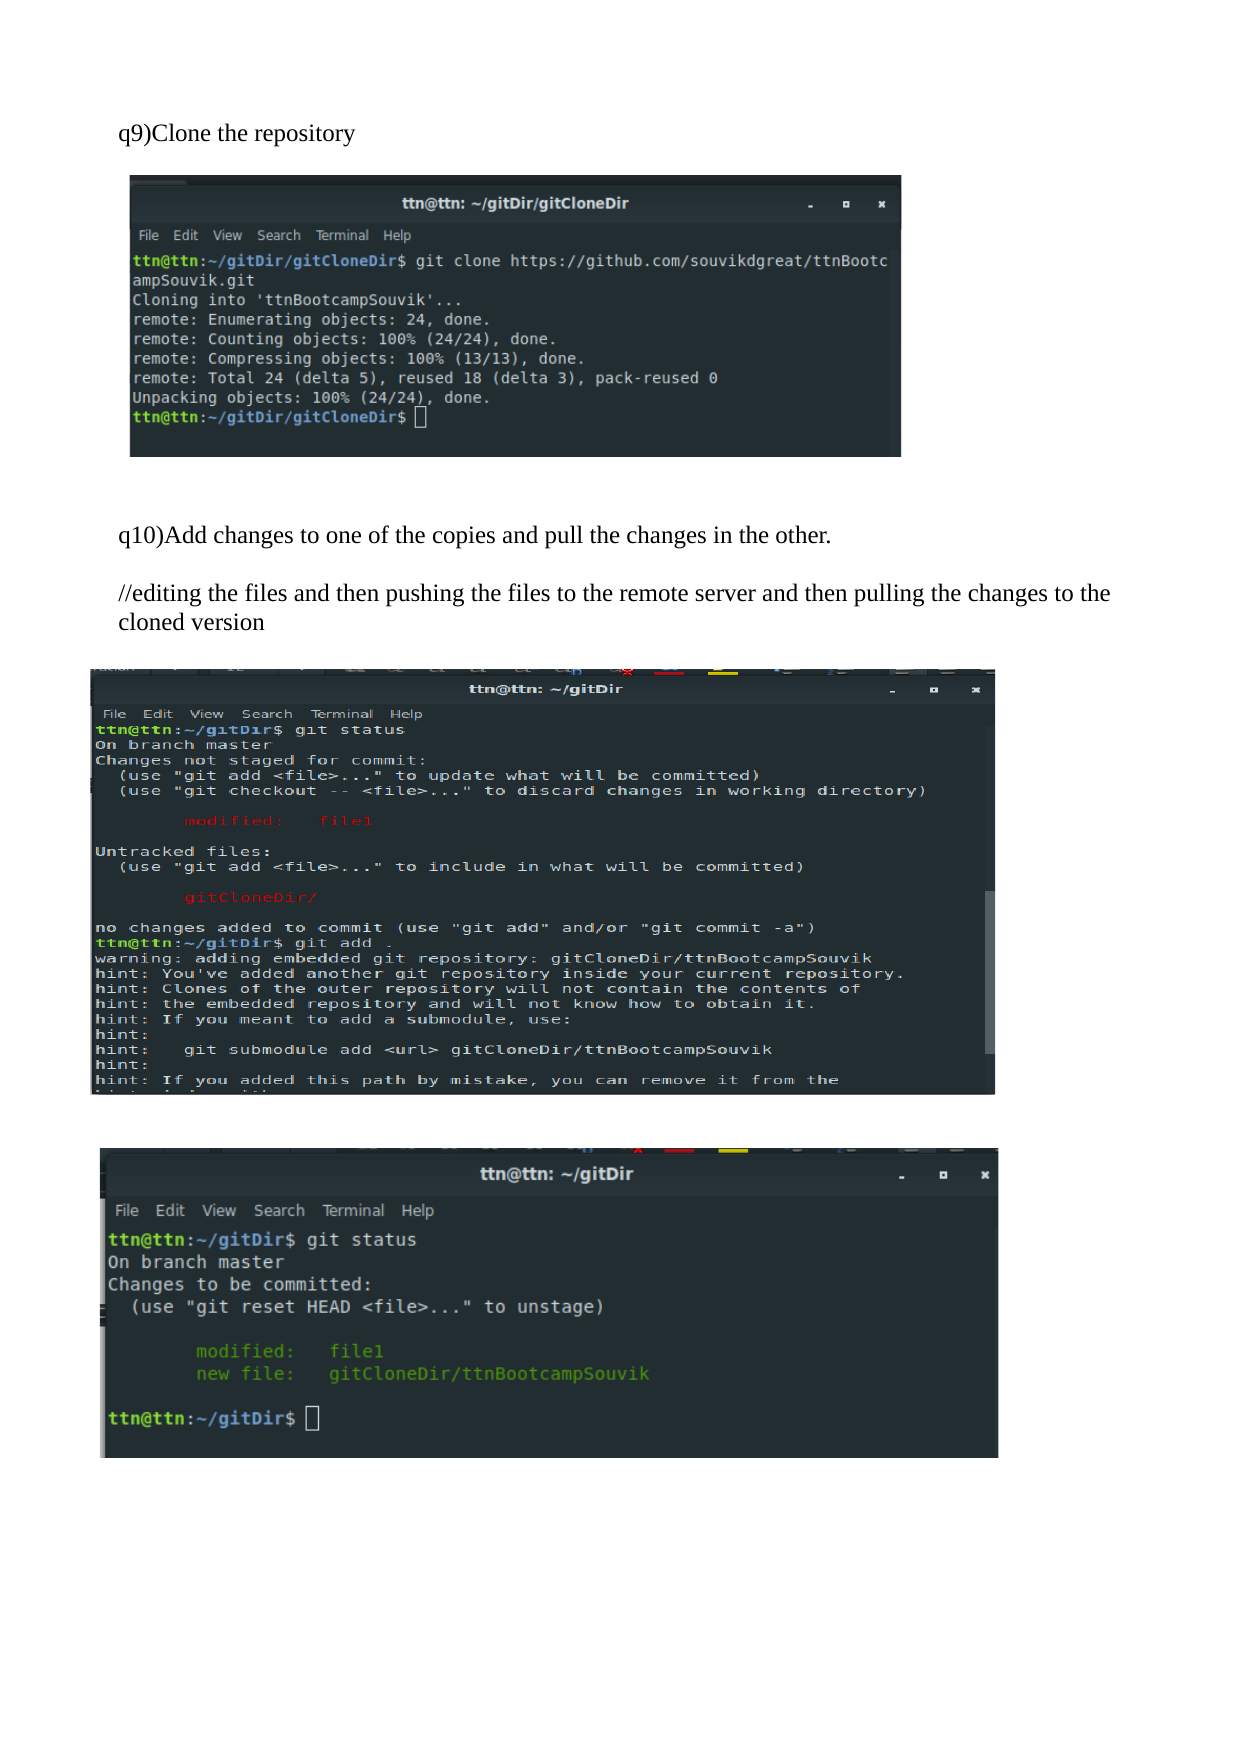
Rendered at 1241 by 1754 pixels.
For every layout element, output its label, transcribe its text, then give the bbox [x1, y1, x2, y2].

picture [99, 1148, 999, 1458]
text q10)Add changes to one of the copies and pull the changes in the other. [118, 521, 1122, 549]
text //editing the files and then pushing the files to the remote server and then pulling the changes to the cloned version [118, 578, 1122, 636]
text q9)Clone the repository [118, 118, 1122, 147]
picture [129, 175, 902, 457]
picture [90, 669, 996, 1095]
